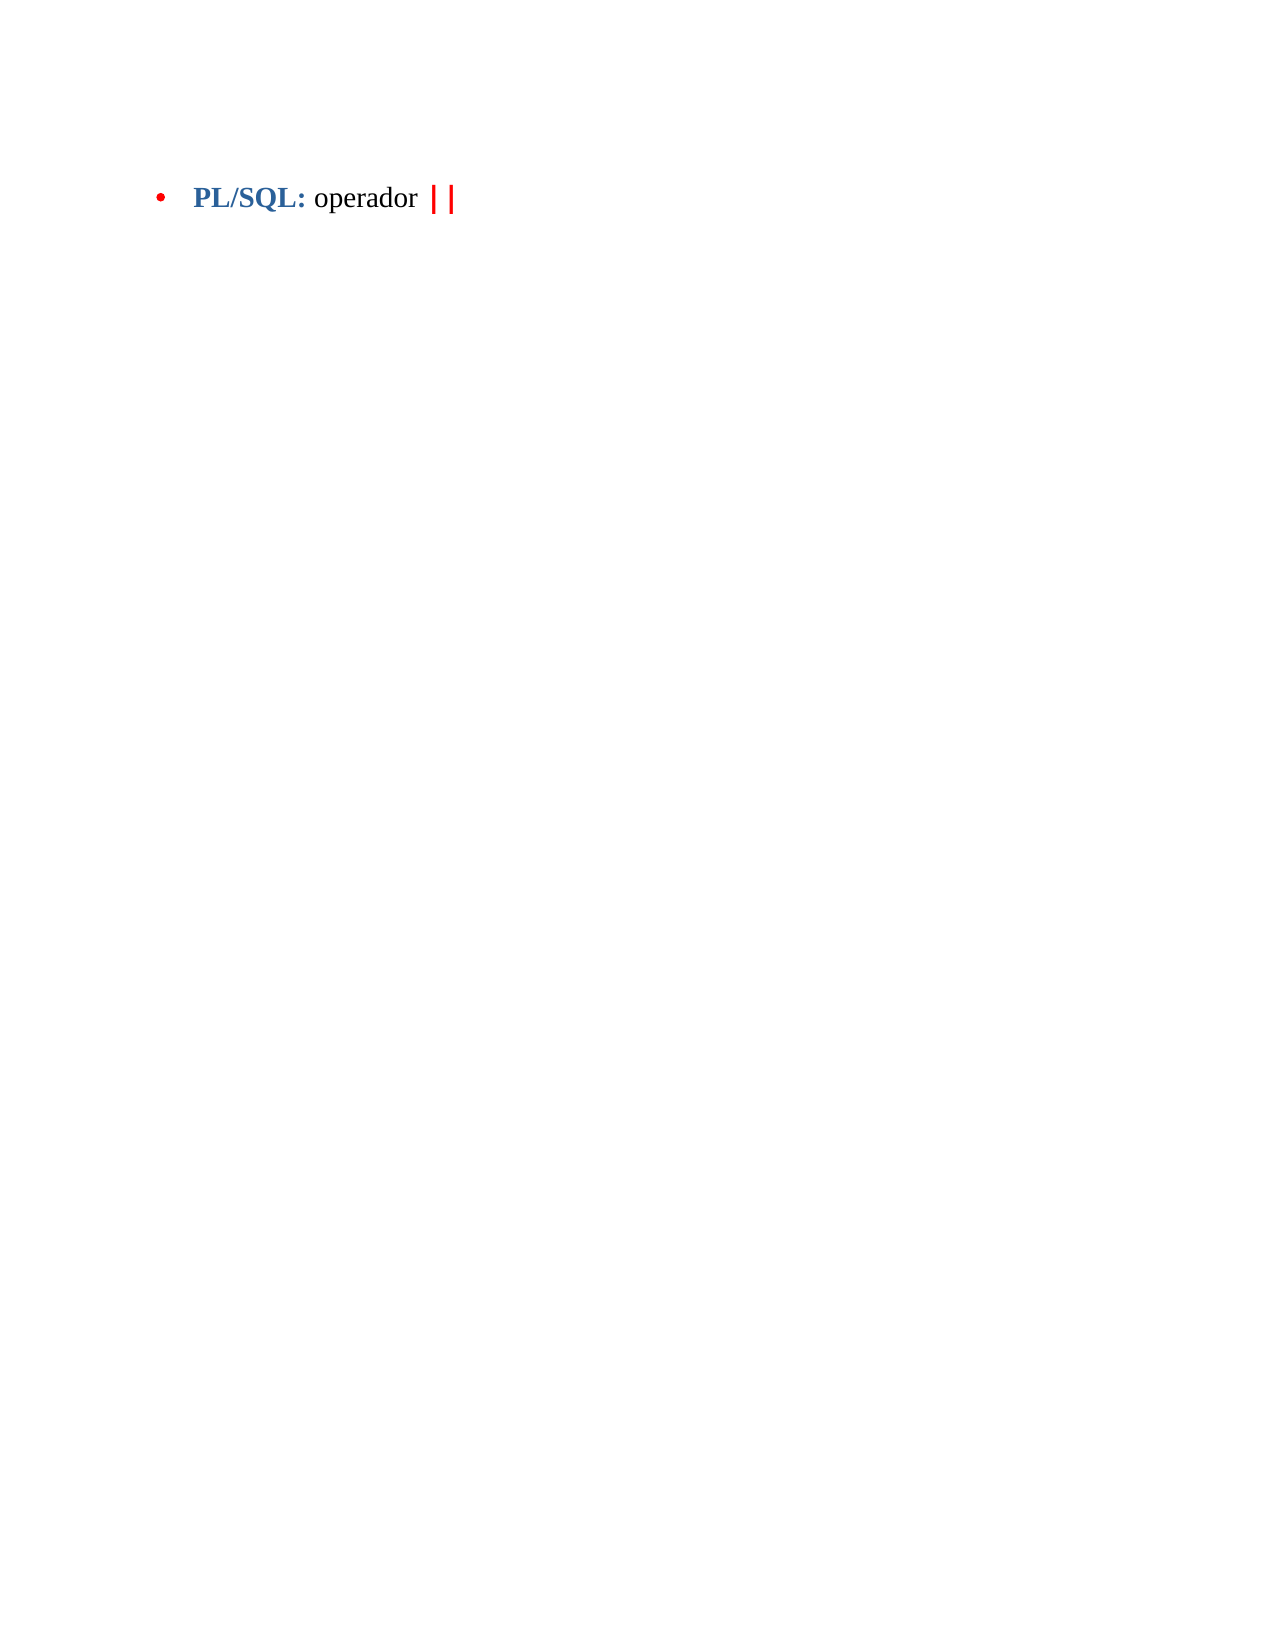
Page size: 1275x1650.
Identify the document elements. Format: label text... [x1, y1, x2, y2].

list PL/SQL: operador || [156, 176, 1157, 216]
